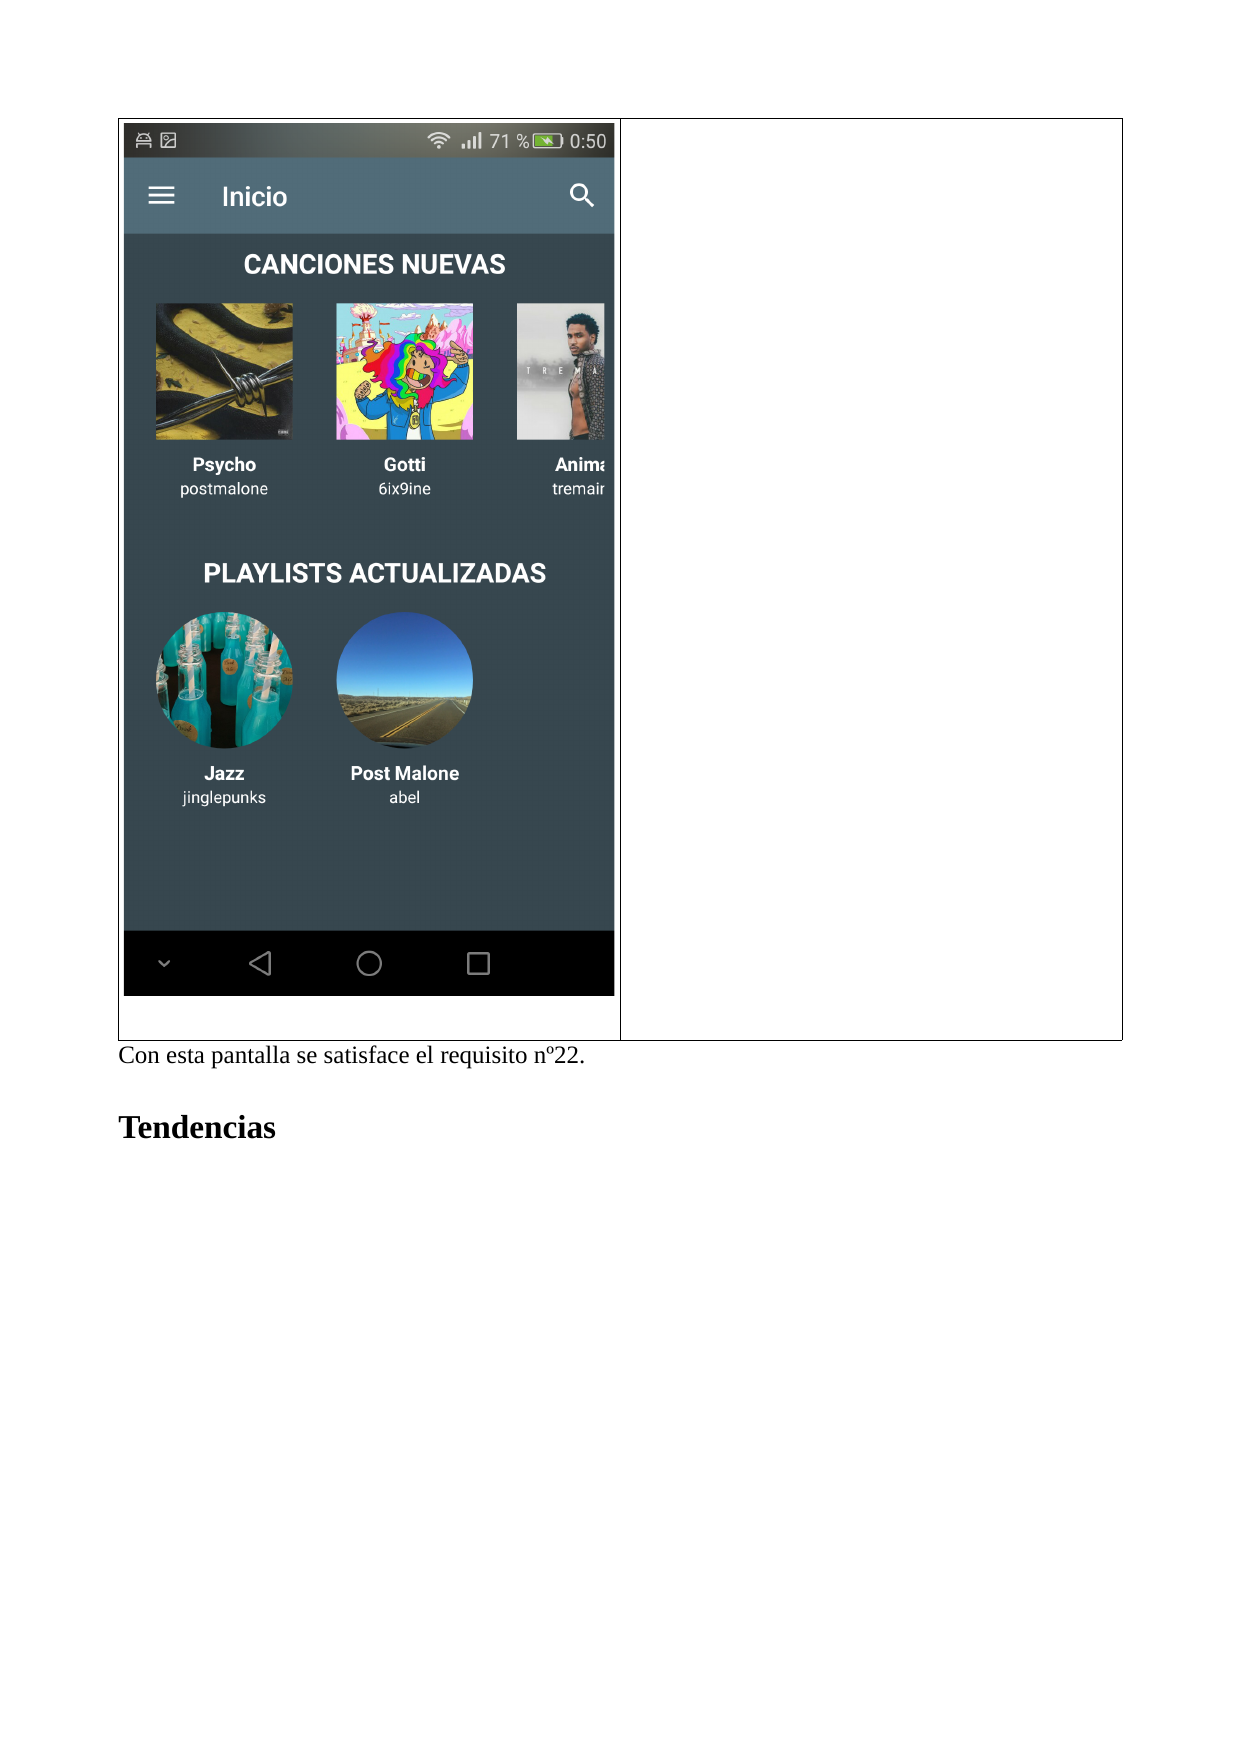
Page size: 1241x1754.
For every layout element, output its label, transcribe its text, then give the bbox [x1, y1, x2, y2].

table_header [621, 119, 1122, 1040]
text Tendencias [118, 1107, 1122, 1146]
text Con esta pantalla se satisface el requisito nº22. [118, 1041, 1122, 1069]
table_header [119, 119, 620, 1040]
picture [123, 123, 615, 996]
